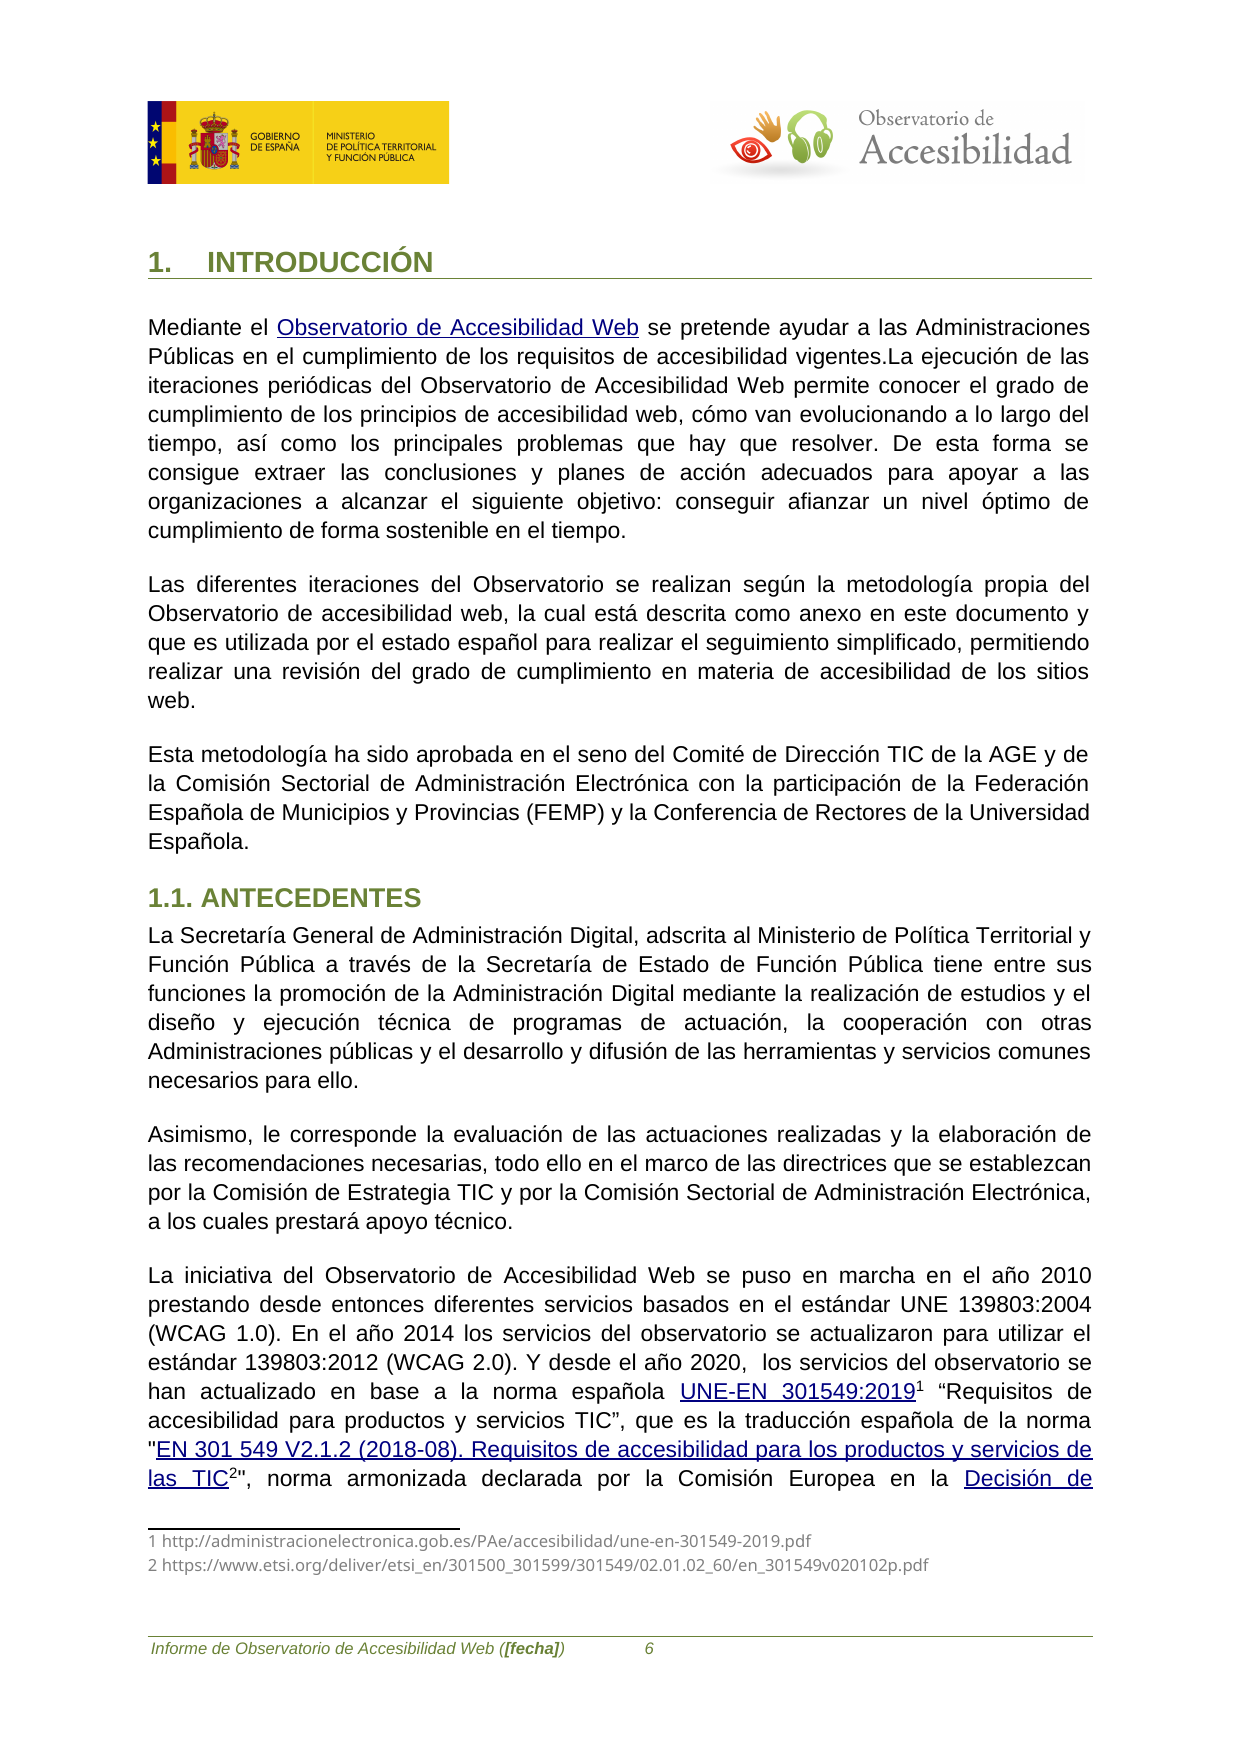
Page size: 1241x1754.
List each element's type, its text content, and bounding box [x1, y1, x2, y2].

text Asimismo, le corresponde la evaluación de las actuaciones realizadas y la elaboración de las recomendaciones necesarias, todo ello en el marco de las directrices que se establezcan por la Comisión de Estrategia TIC y por la Comisión Sectorial de Administración Electrónica, a los cuales prestará apoyo técnico. [148, 1121, 1092, 1234]
text http://administracionelectronica.gob.es/PAe/accesibilidad/une-en-301549-2019.pdf [148, 1529, 1092, 1552]
subtitle Introducción [148, 245, 1092, 278]
text Las diferentes iteraciones del Observatorio se realizan según la metodología propia del Observatorio de accesibilidad web, la cual está descrita como anexo en este documento y que es utilizada por el estado español para realizar el seguimiento simplificado, permitiendo realizar una revisión del grado de cumplimiento en materia de accesibilidad de los sitios web. [148, 571, 1092, 713]
text Mediante el Observatorio de Accesibilidad Web se pretende ayudar a las Administraciones Públicas en el cumplimiento de los requisitos de accesibilidad vigentes.La ejecución de las iteraciones periódicas del Observatorio de Accesibilidad Web permite conocer el grado de cumplimiento de los principios de accesibilidad web, cómo van evolucionando a lo largo del tiempo, así como los principales problemas que hay que resolver. De esta forma se consigue extraer las conclusiones y planes de acción adecuados para apoyar a las organizaciones a alcanzar el siguiente objetivo: conseguir afianzar un nivel óptimo de cumplimiento de forma sostenible en el tiempo. [148, 314, 1092, 543]
text La iniciativa del Observatorio de Accesibilidad Web se puso en marcha en el año 2010 prestando desde entonces diferentes servicios basados en el estándar UNE 139803:2004 (WCAG 1.0). En el año 2014 los servicios del observatorio se actualizaron para utilizar el estándar 139803:2012 (WCAG 2.0). Y desde el año 2020, los servicios del observatorio se han actualizado en base a la norma española UNE-EN 301549:2019 “Requisitos de accesibilidad para productos y servicios TIC”, que es la traducción española de la norma "EN 301 549 V2.1.2 (2018-08). Requisitos de accesibilidad para los productos y servicios de las TIC", norma armonizada declarada por la Comisión Europea en la Decisión de [148, 1262, 1092, 1491]
picture [710, 101, 1086, 184]
subtitle 1.1. Antecedentes [148, 882, 1092, 913]
text La Secretaría General de Administración Digital, adscrita al Ministerio de Política Territorial y Función Pública a través de la Secretaría de Estado de Función Pública tiene entre sus funciones la promoción de la Administración Digital mediante la realización de estudios y el diseño y ejecución técnica de programas de actuación, la cooperación con otras Administraciones públicas y el desarrollo y difusión de las herramientas y servicios comunes necesarios para ello. [148, 922, 1092, 1093]
picture [147, 101, 450, 184]
text https://www.etsi.org/deliver/etsi_en/301500_301599/301549/02.01.02_60/en_301549v020102p.pdf [148, 1554, 1092, 1577]
text Esta metodología ha sido aprobada en el seno del Comité de Dirección TIC de la AGE y de la Comisión Sectorial de Administración Electrónica con la participación de la Federación Española de Municipios y Provincias (FEMP) y la Conferencia de Rectores de la Universidad Española. [148, 741, 1092, 854]
